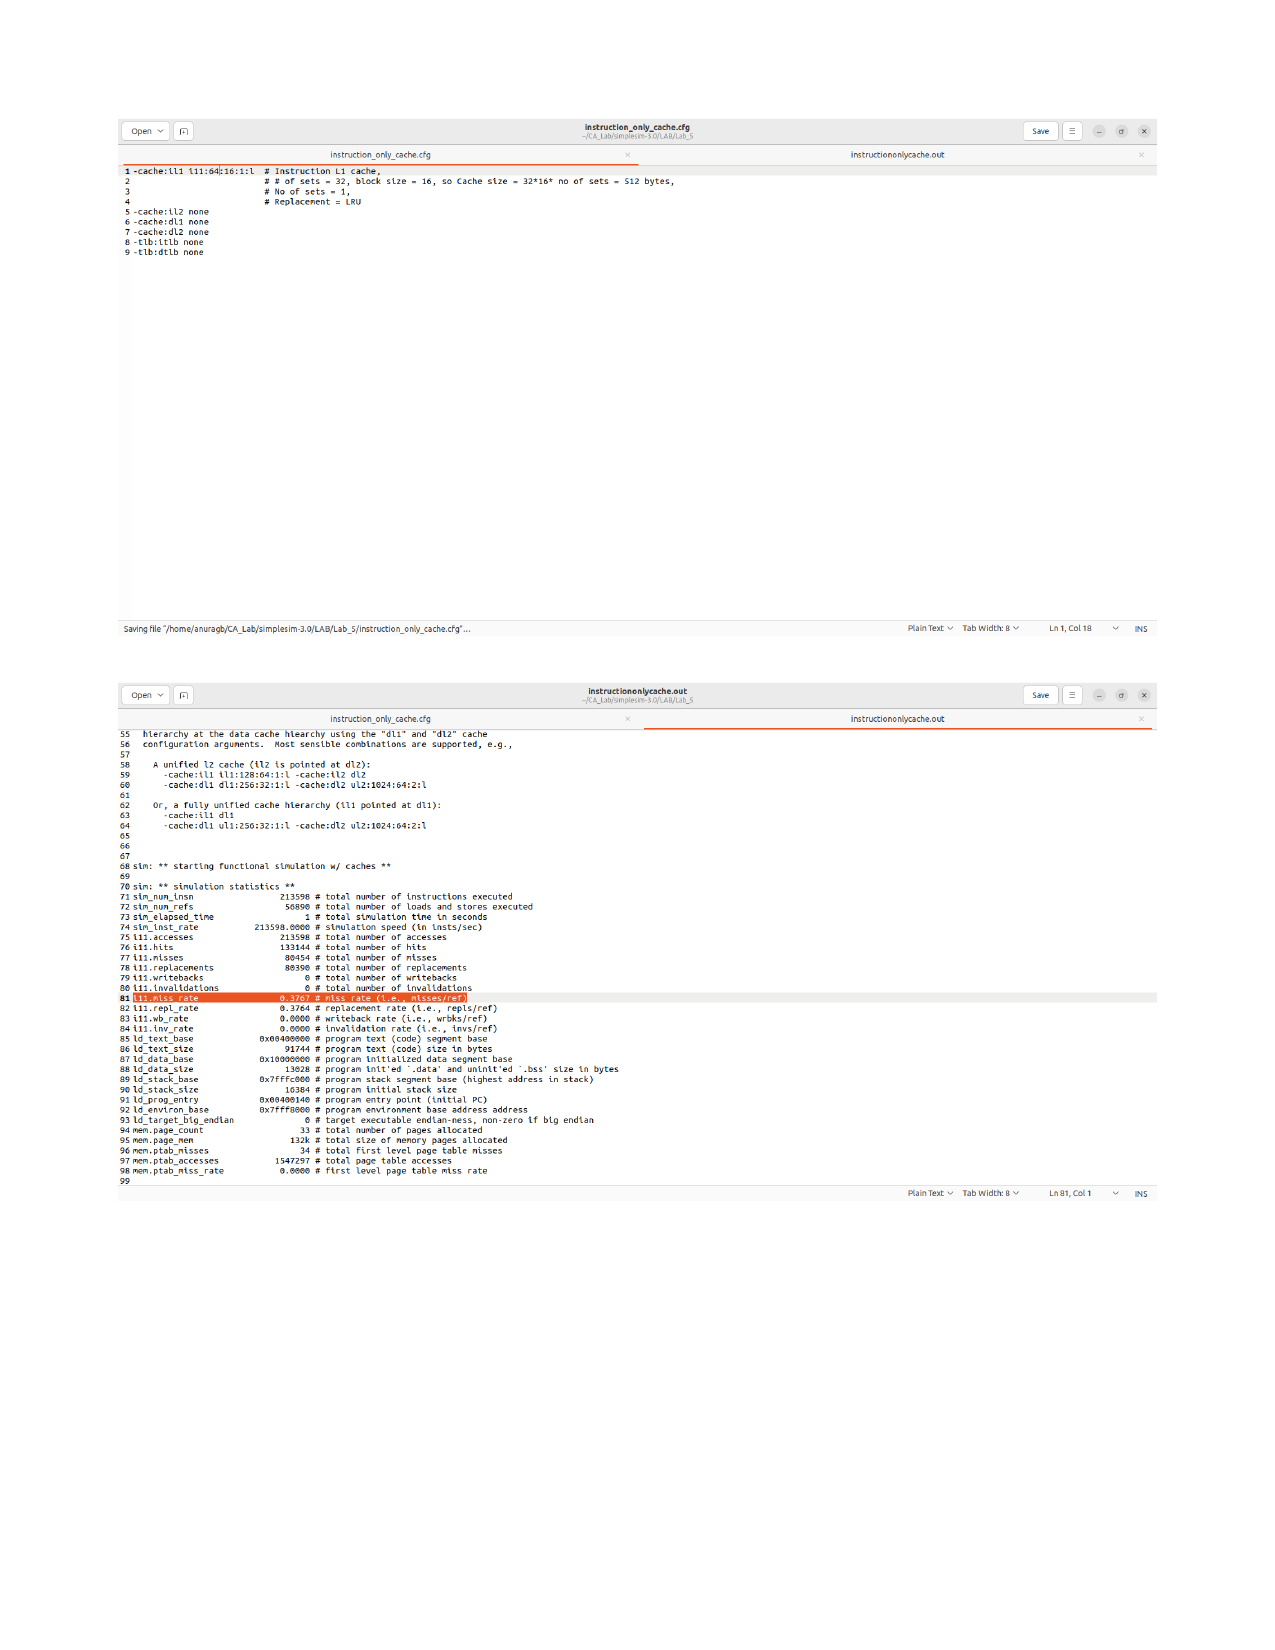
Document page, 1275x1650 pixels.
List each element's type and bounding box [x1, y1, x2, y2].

picture [118, 682, 1157, 1201]
picture [118, 118, 1157, 636]
